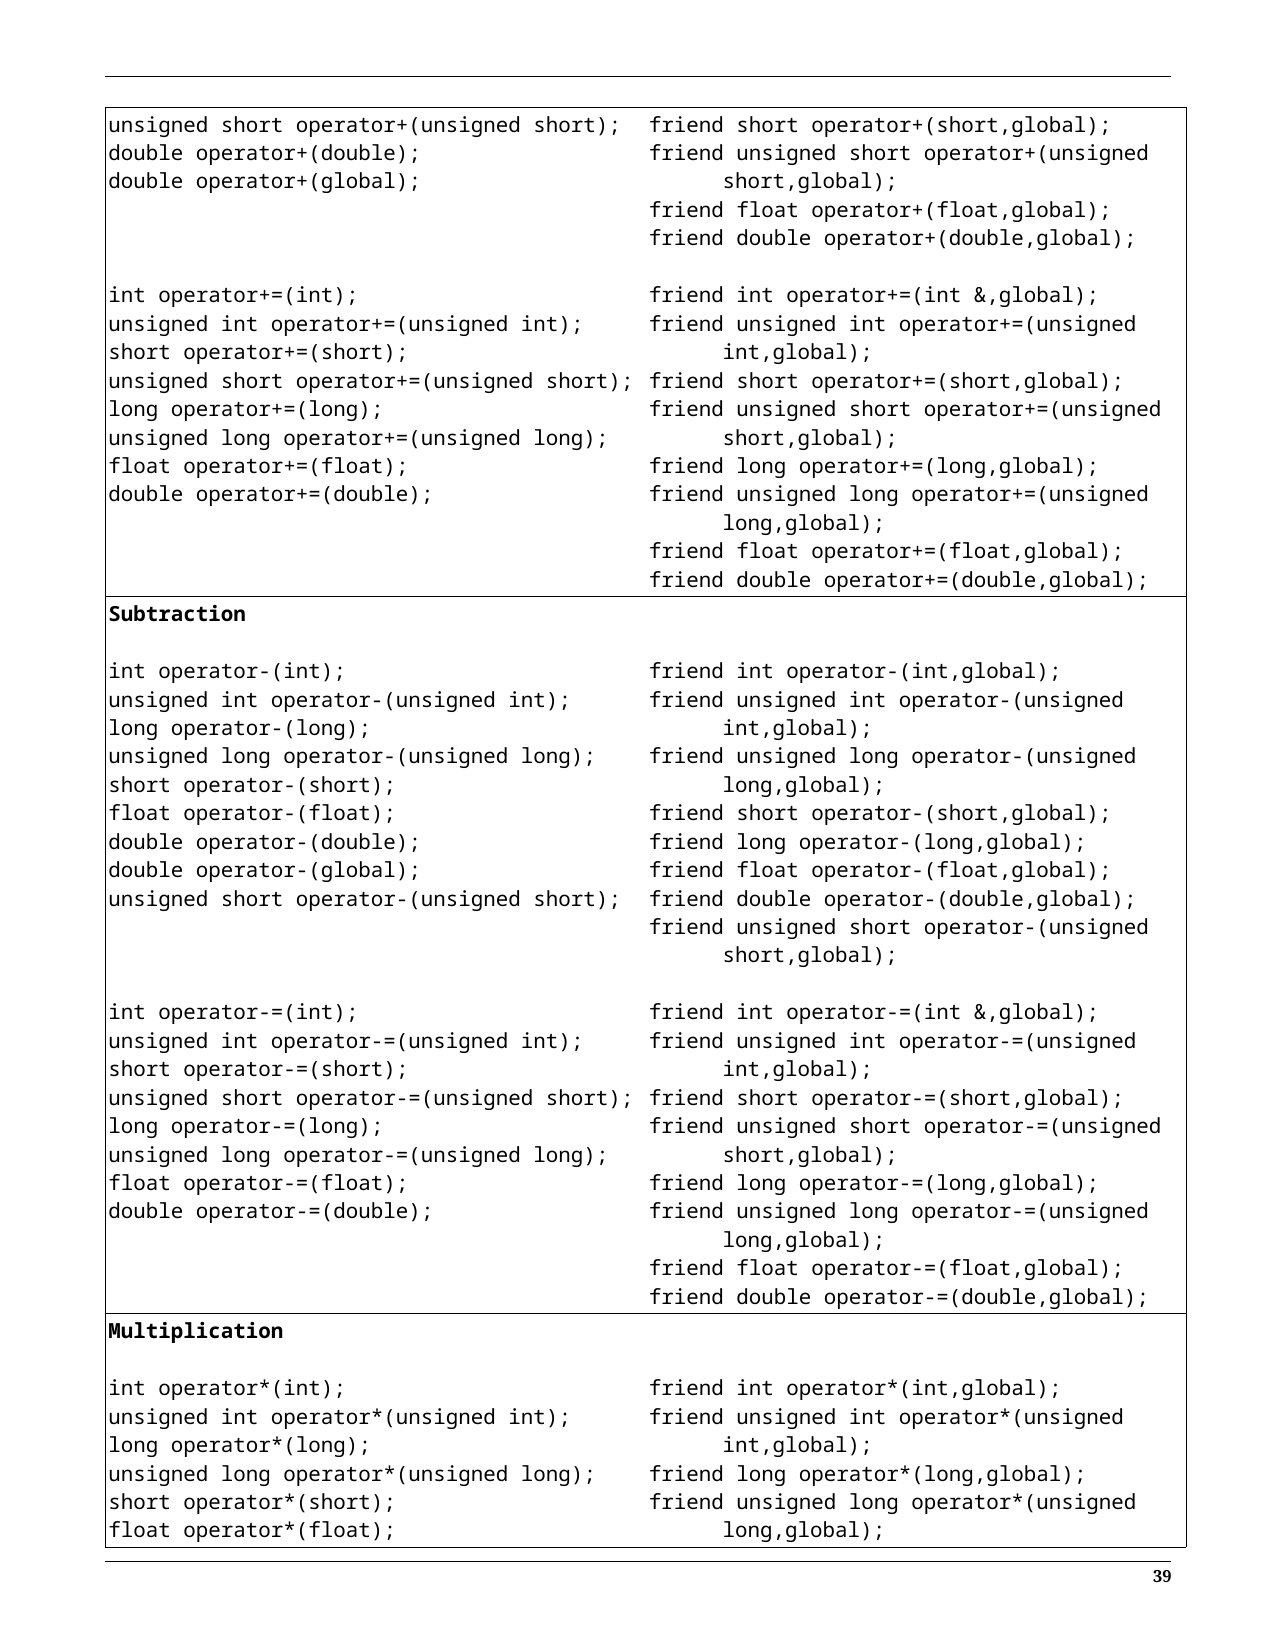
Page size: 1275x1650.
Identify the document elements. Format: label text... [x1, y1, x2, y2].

table_cell Multiplication int operator*(int); unsigned int operator*(unsigned int); long operator*(long); unsigned long operator*(unsigned long); short operator*(short); float operator*(float); [106, 1314, 646, 1547]
table_cell friend int operator-(int,global); friend unsigned int operator-(unsigned int,global); friend unsigned long operator-(unsigned long,global); friend short operator-(short,global); friend long operator-(long,global); friend float operator-(float,global); friend double operator-(double,global); friend unsigned short operator-(unsigned short,global); friend int operator-=(int &,global); friend unsigned int operator-=(unsigned int,global); friend short operator-=(short,global); friend unsigned short operator-=(unsigned short,global); friend long operator-=(long,global); friend unsigned long operator-=(unsigned long,global); friend float operator-=(float,global); friend double operator-=(double,global); [646, 597, 1186, 1313]
table_cell friend int operator*(int,global); friend unsigned int operator*(unsigned int,global); friend long operator*(long,global); friend unsigned long operator*(unsigned long,global); [646, 1314, 1186, 1547]
table_cell unsigned short operator+(unsigned short); double operator+(double); double operator+(global); int operator+=(int); unsigned int operator+=(unsigned int); short operator+=(short); unsigned short operator+=(unsigned short); long operator+=(long); unsigned long operator+=(unsigned long); float operator+=(float); double operator+=(double); [106, 108, 646, 596]
table_cell friend short operator+(short,global); friend unsigned short operator+(unsigned short,global); friend float operator+(float,global); friend double operator+(double,global); friend int operator+=(int &,global); friend unsigned int operator+=(unsigned int,global); friend short operator+=(short,global); friend unsigned short operator+=(unsigned short,global); friend long operator+=(long,global); friend unsigned long operator+=(unsigned long,global); friend float operator+=(float,global); friend double operator+=(double,global); [646, 108, 1186, 596]
table_cell Subtraction int operator-(int); unsigned int operator-(unsigned int); long operator-(long); unsigned long operator-(unsigned long); short operator-(short); float operator-(float); double operator-(double); double operator-(global); unsigned short operator-(unsigned short); int operator-=(int); unsigned int operator-=(unsigned int); short operator-=(short); unsigned short operator-=(unsigned short); long operator-=(long); unsigned long operator-=(unsigned long); float operator-=(float); double operator-=(double); [106, 597, 646, 1313]
